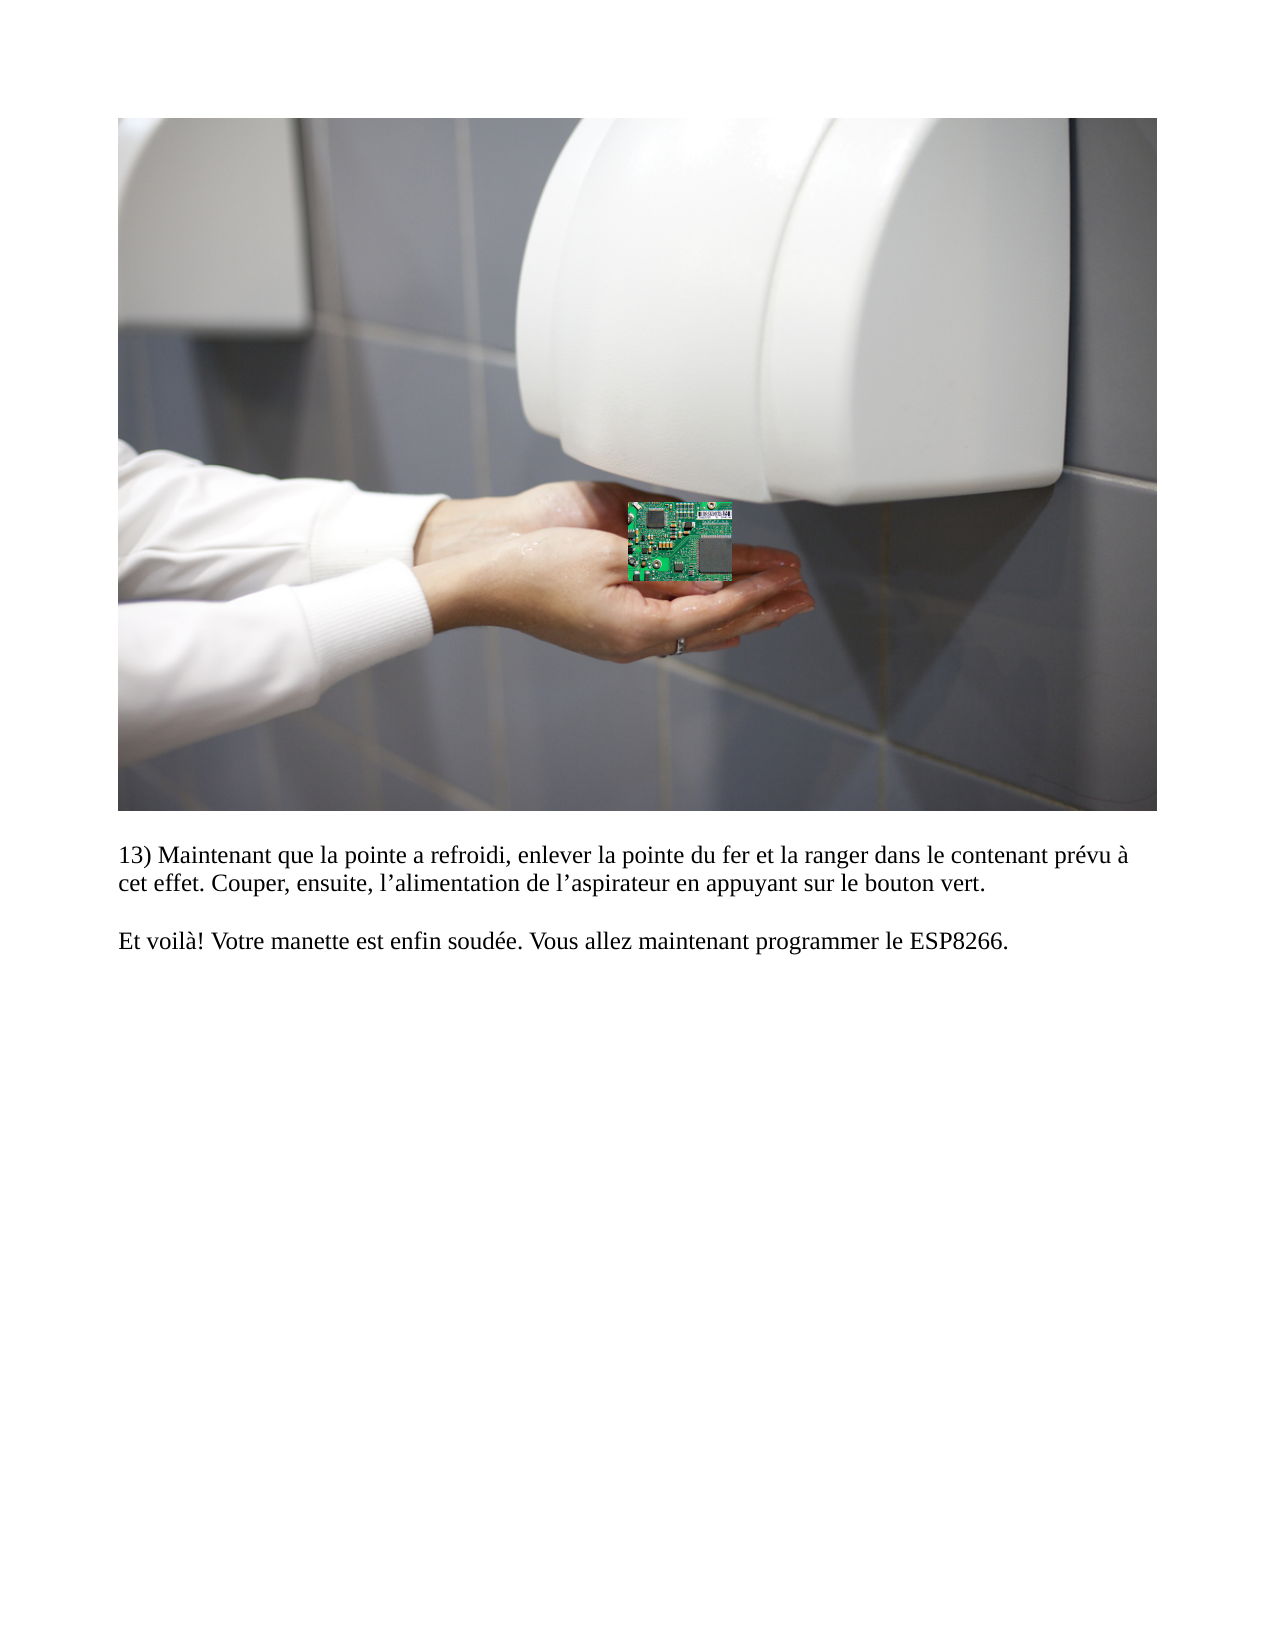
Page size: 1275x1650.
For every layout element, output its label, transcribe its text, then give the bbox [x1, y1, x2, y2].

text Et voilà! Votre manette est enfin soudée. Vous allez maintenant programmer le ESP8266. [118, 926, 1157, 955]
text 13) Maintenant que la pointe a refroidi, enlever la pointe du fer et la ranger dans le contenant prévu à cet effet. Couper, ensuite, l’alimentation de l’aspirateur en appuyant sur le bouton vert. [118, 840, 1157, 897]
picture [118, 118, 1157, 811]
